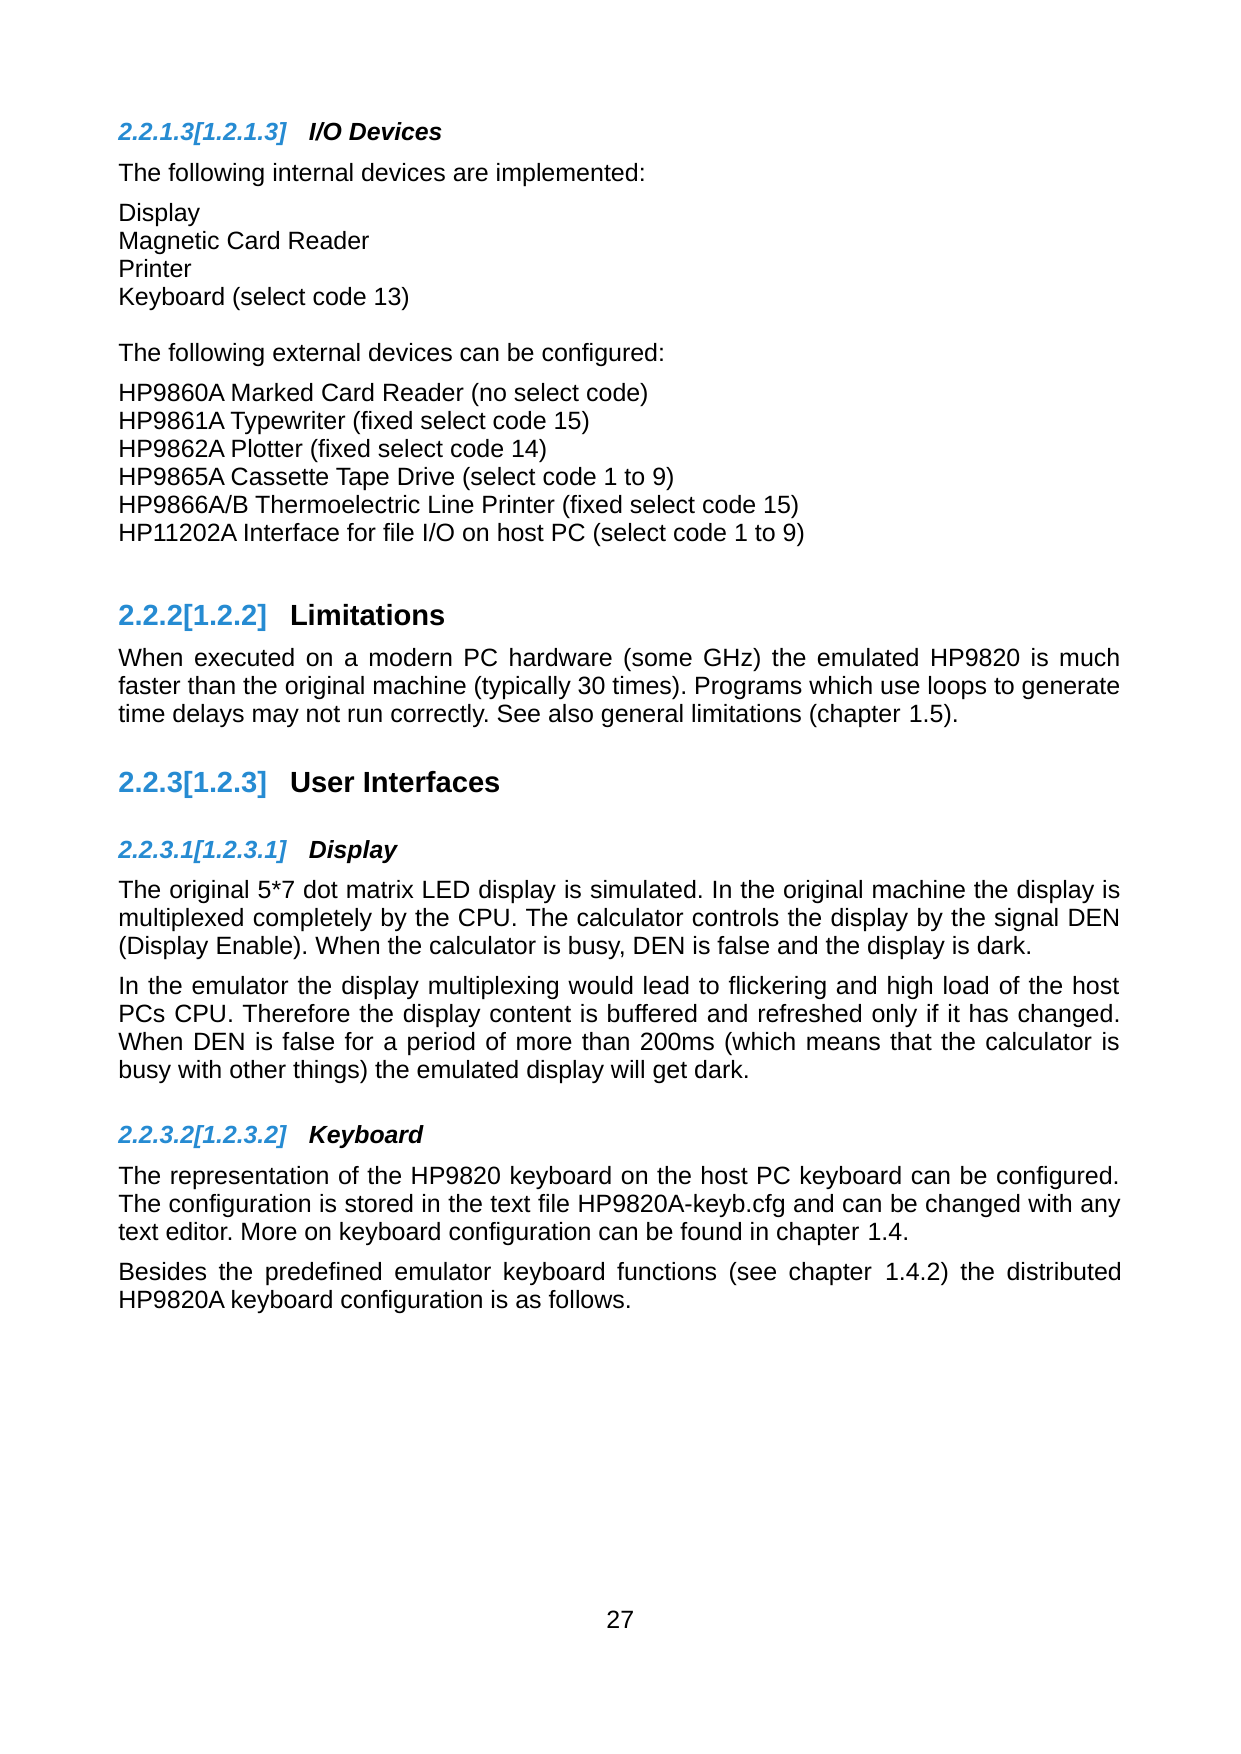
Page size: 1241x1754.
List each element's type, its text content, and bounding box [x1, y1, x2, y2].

text The following external devices can be configured: [118, 338, 1122, 366]
text Besides the predefined emulator keyboard functions (see chapter 1.4.2) the distributed HP9820A keyboard configuration is as follows. [118, 1258, 1122, 1313]
text Display [118, 199, 1122, 227]
subtitle Display [118, 836, 1122, 863]
text HP9865A Cassette Tape Drive (select code 1 to 9) [118, 462, 1122, 490]
subtitle I/O Devices [118, 118, 1122, 146]
text Keyboard (select code 13) [118, 282, 1122, 310]
subtitle User Interfaces [118, 766, 1122, 798]
text The following internal devices are implemented: [118, 158, 1122, 186]
text The original 5*7 dot matrix LED display is simulated. In the original machine the display is multiplexed completely by the CPU. The calculator controls the display by the signal DEN (Display Enable). When the calculator is busy, DEN is false and the display is dark. [118, 876, 1122, 959]
text Magnetic Card Reader [118, 227, 1122, 254]
text The representation of the HP9820 keyboard on the host PC keyboard can be configured. The configuration is stored in the text file HP9820A-keyb.cfg and can be changed with any text editor. More on keyboard configuration can be found in chapter 1.4. [118, 1161, 1122, 1245]
text HP9866A/B Thermoelectric Line Printer (fixed select code 15) [118, 490, 1122, 518]
text When executed on a modern PC hardware (some GHz) the emulated HP9820 is much faster than the original machine (typically 30 times). Programs which use loops to generate time delays may not run correctly. See also general limitations (chapter 1.5). [118, 644, 1122, 728]
subtitle Limitations [118, 599, 1122, 632]
text HP11202A Interface for file I/O on host PC (select code 1 to 9) [118, 518, 1122, 546]
text Printer [118, 254, 1122, 282]
text HP9860A Marked Card Reader (no select code) [118, 379, 1122, 407]
subtitle Keyboard [118, 1121, 1122, 1149]
text HP9861A Typewriter (fixed select code 15) [118, 407, 1122, 434]
text In the emulator the display multiplexing would lead to flickering and high load of the host PCs CPU. Therefore the display content is buffered and refreshed only if it has changed. When DEN is false for a period of more than 200ms (which means that the calculator is busy with other things) the emulated display will get dark. [118, 972, 1122, 1084]
text HP9862A Plotter (fixed select code 14) [118, 434, 1122, 462]
